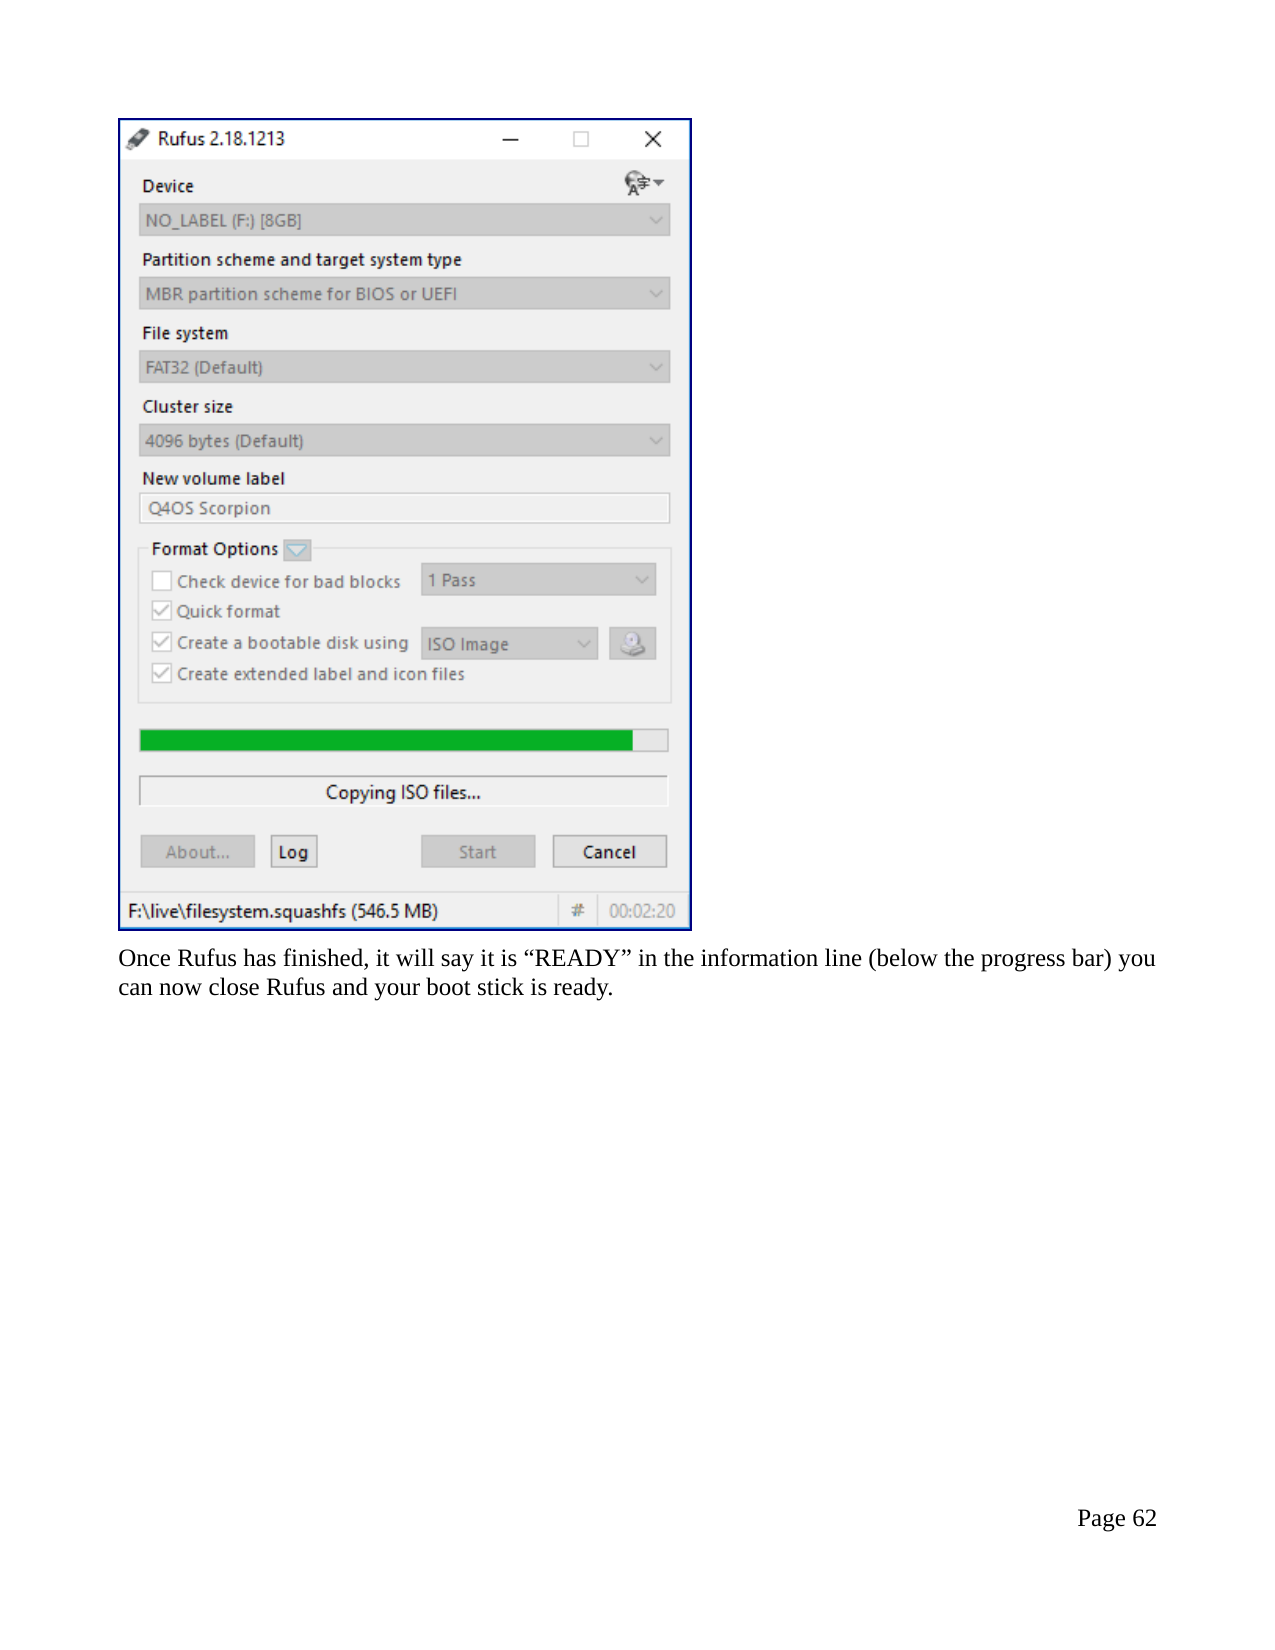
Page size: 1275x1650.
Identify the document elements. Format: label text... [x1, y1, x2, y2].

picture [120, 120, 690, 929]
text Once Rufus has finished, it will say it is “READY” in the information line (below the progress bar) you can now close Rufus and your boot stick is ready. [118, 943, 1157, 1001]
